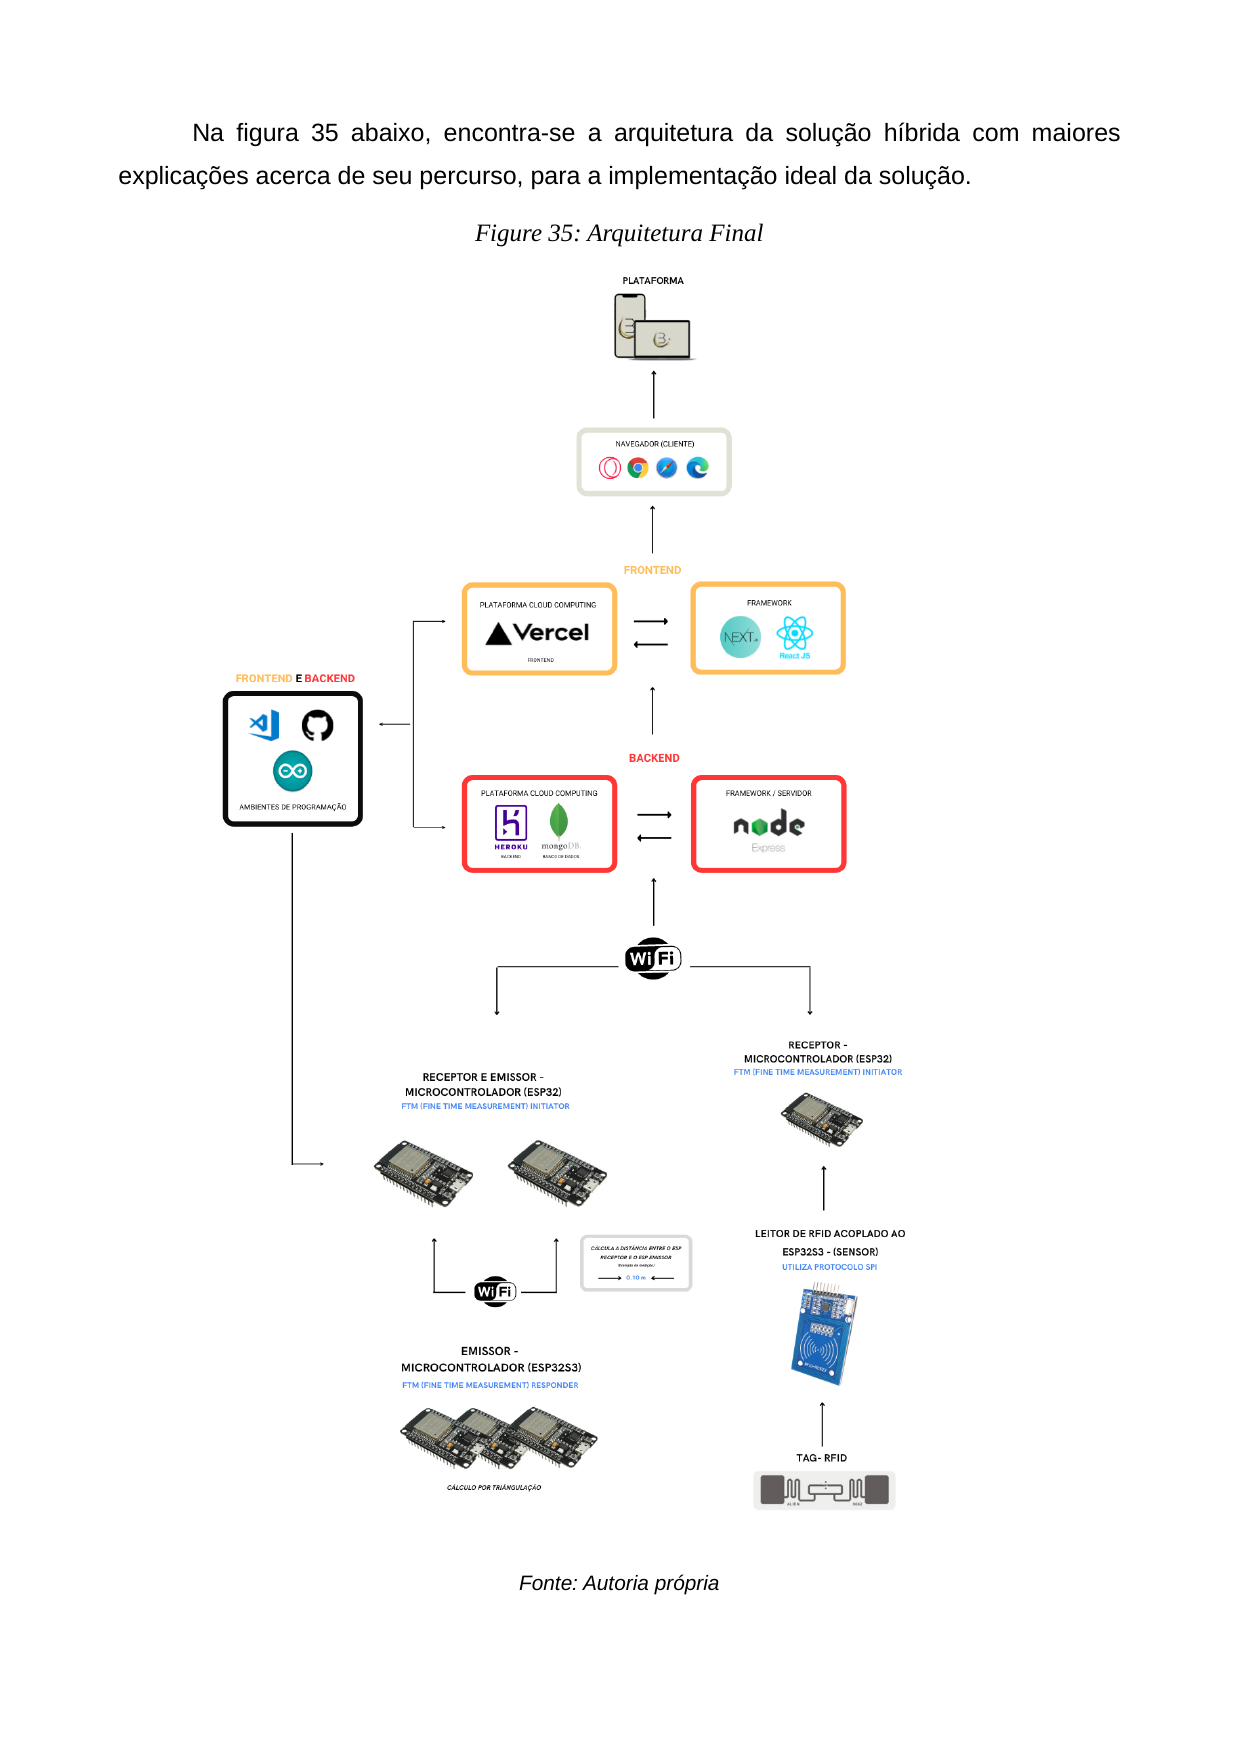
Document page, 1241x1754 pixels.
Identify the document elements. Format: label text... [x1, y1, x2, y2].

text Figure 35: Arquitetura Final [156, 218, 1084, 247]
text Na figura 35 abaixo, encontra-se a arquitetura da solução híbrida com maiores explicações acerca de seu percurso, para a implementação ideal da solução. [118, 118, 1122, 190]
picture [156, 247, 1084, 1559]
text Fonte: Autoria própria [118, 206, 1122, 1595]
